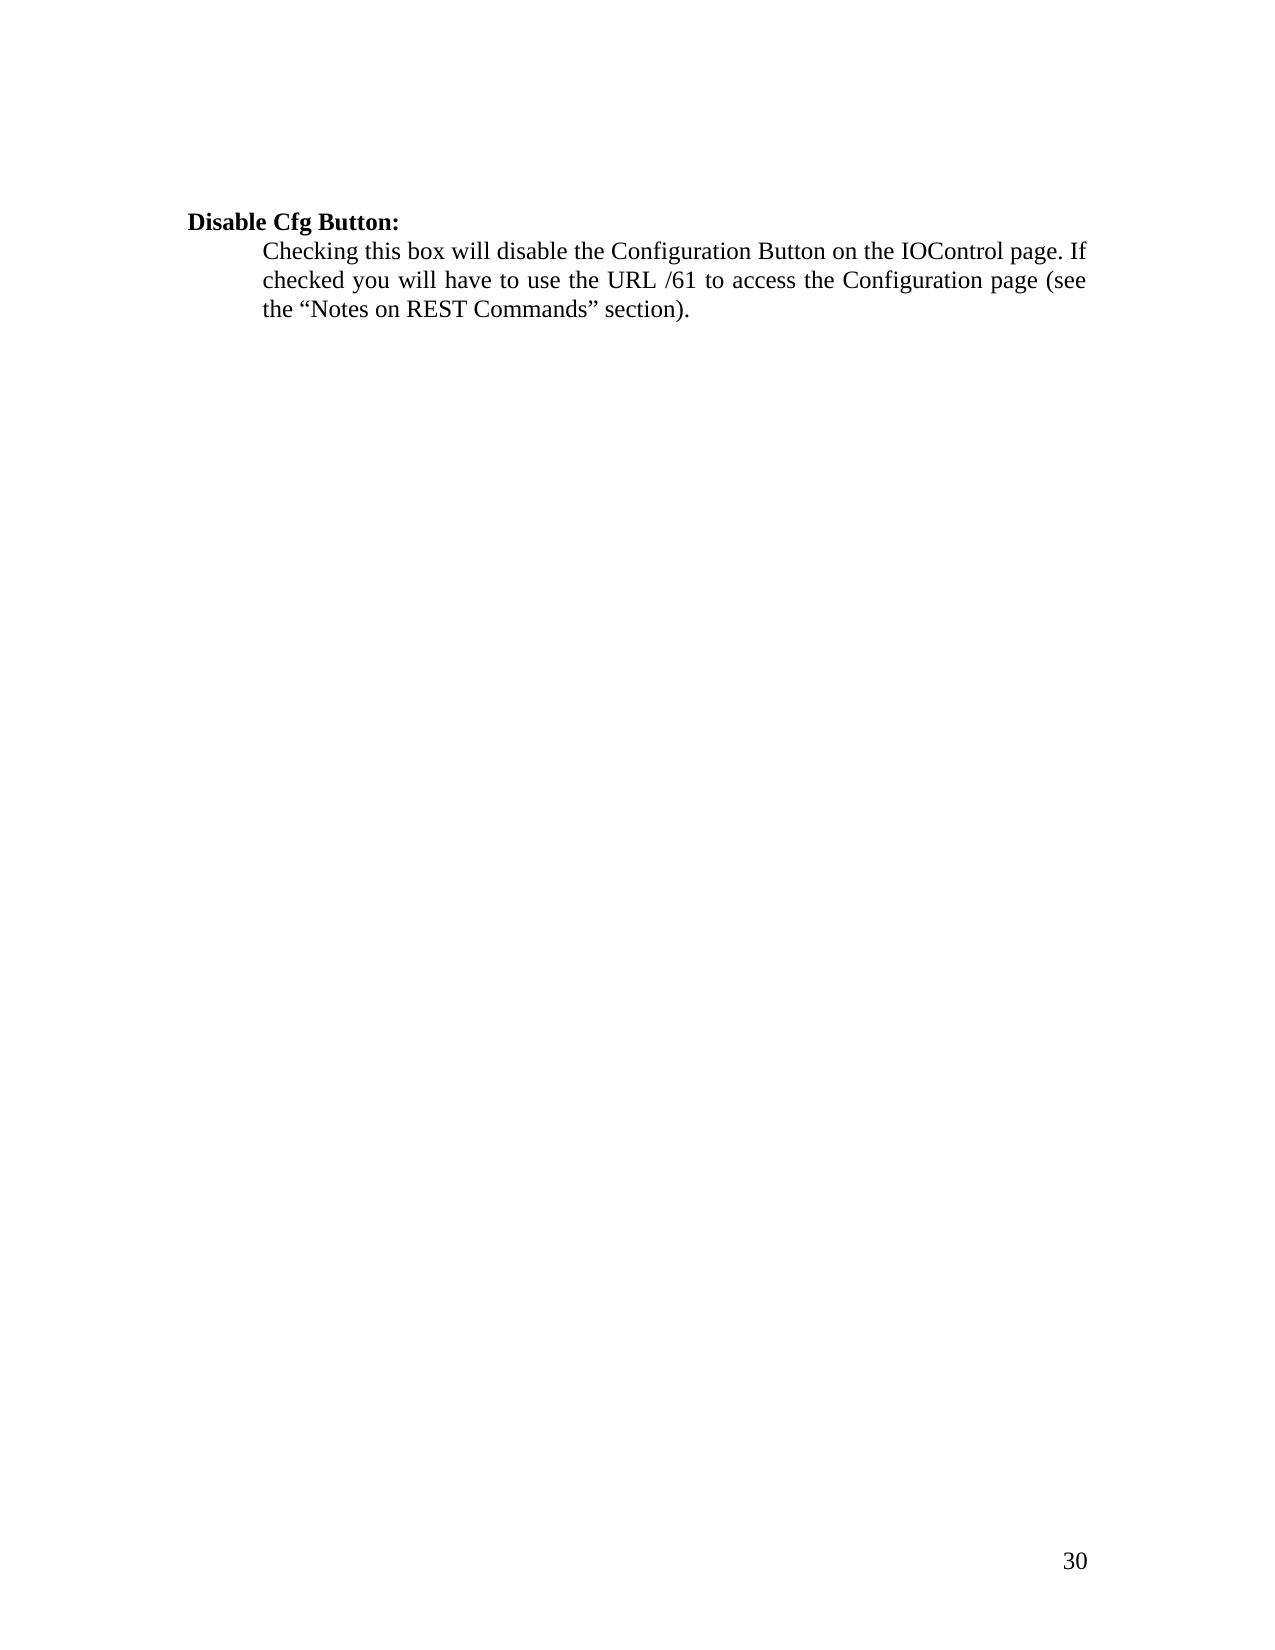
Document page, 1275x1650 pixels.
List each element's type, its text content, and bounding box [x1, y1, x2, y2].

text Checking this box will disable the Configuration Button on the IOControl page. If checked you will have to use the URL /61 to access the Configuration page (see the “Notes on REST Commands” section). [262, 236, 1087, 322]
text Disable Cfg Button: [187, 207, 1087, 236]
